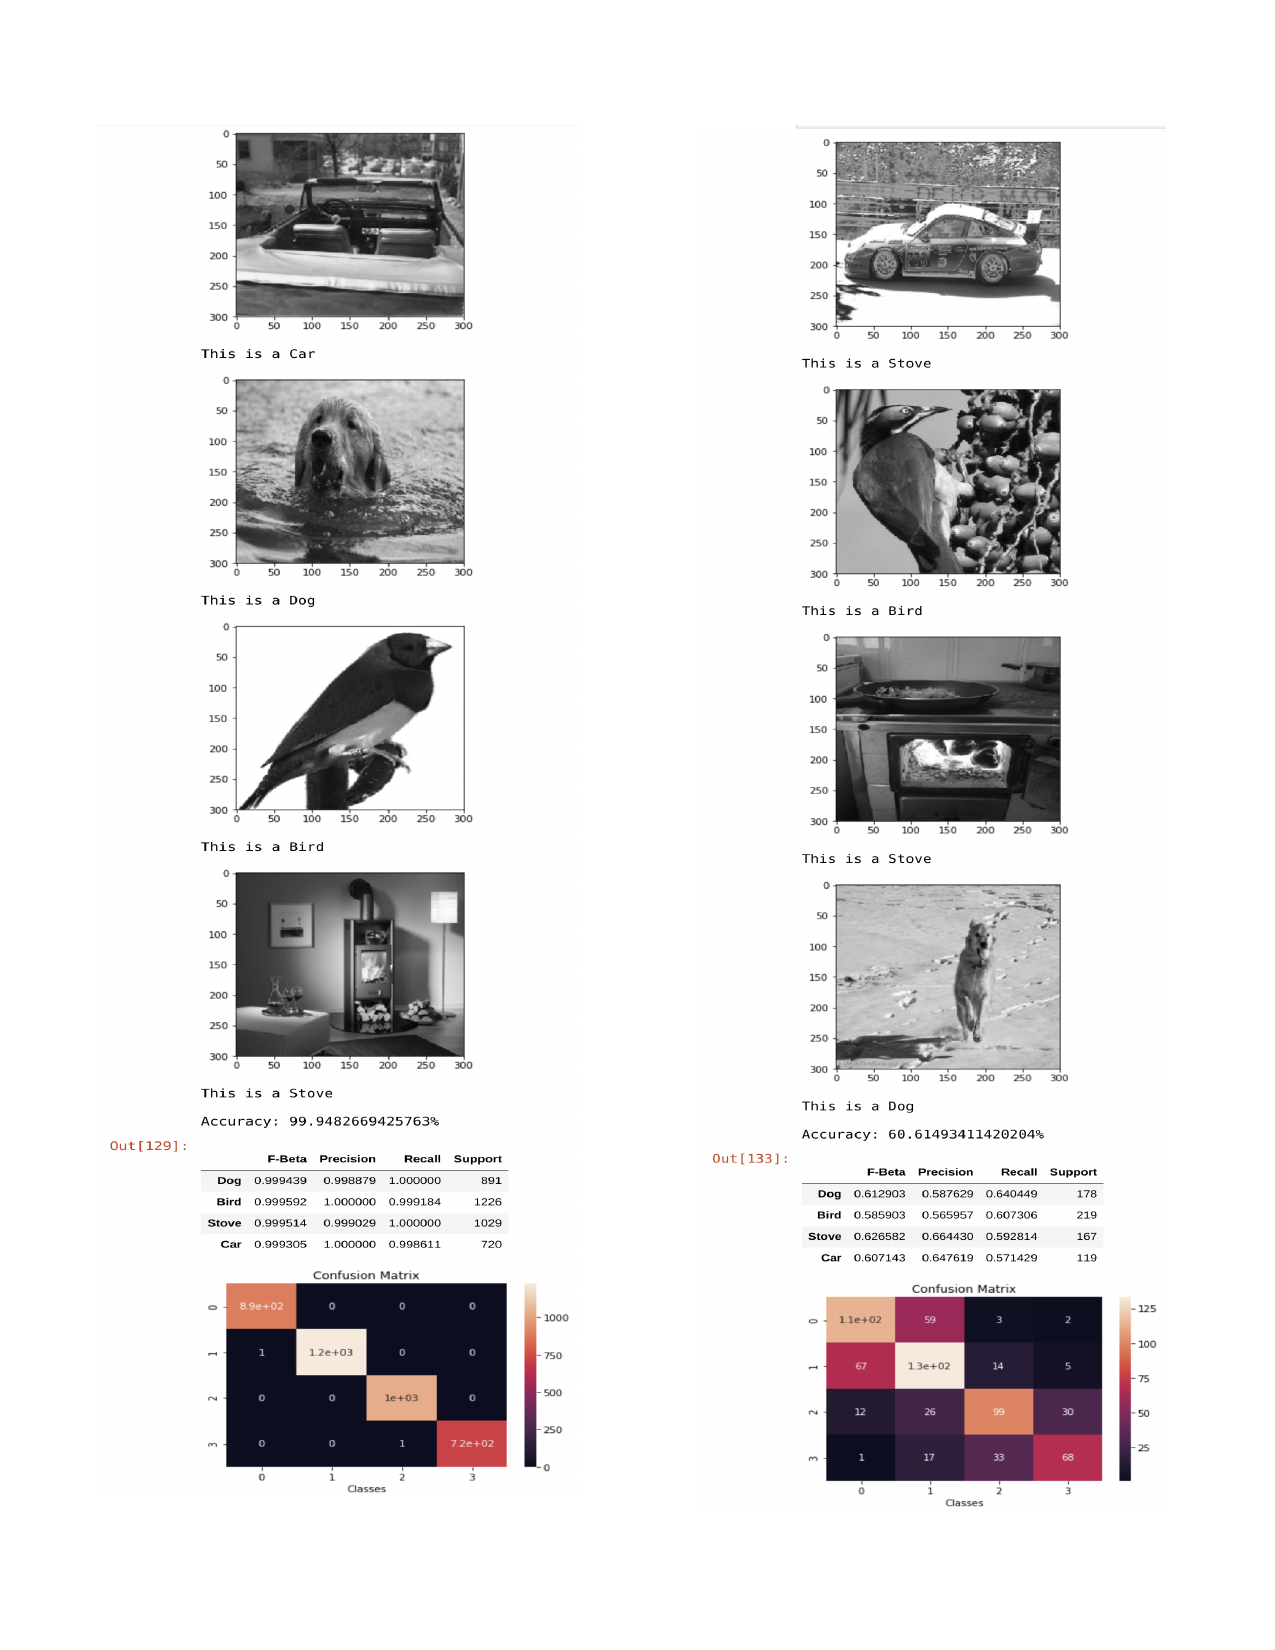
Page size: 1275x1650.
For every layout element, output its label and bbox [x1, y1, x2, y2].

picture [95, 124, 581, 1497]
picture [694, 125, 1166, 1511]
